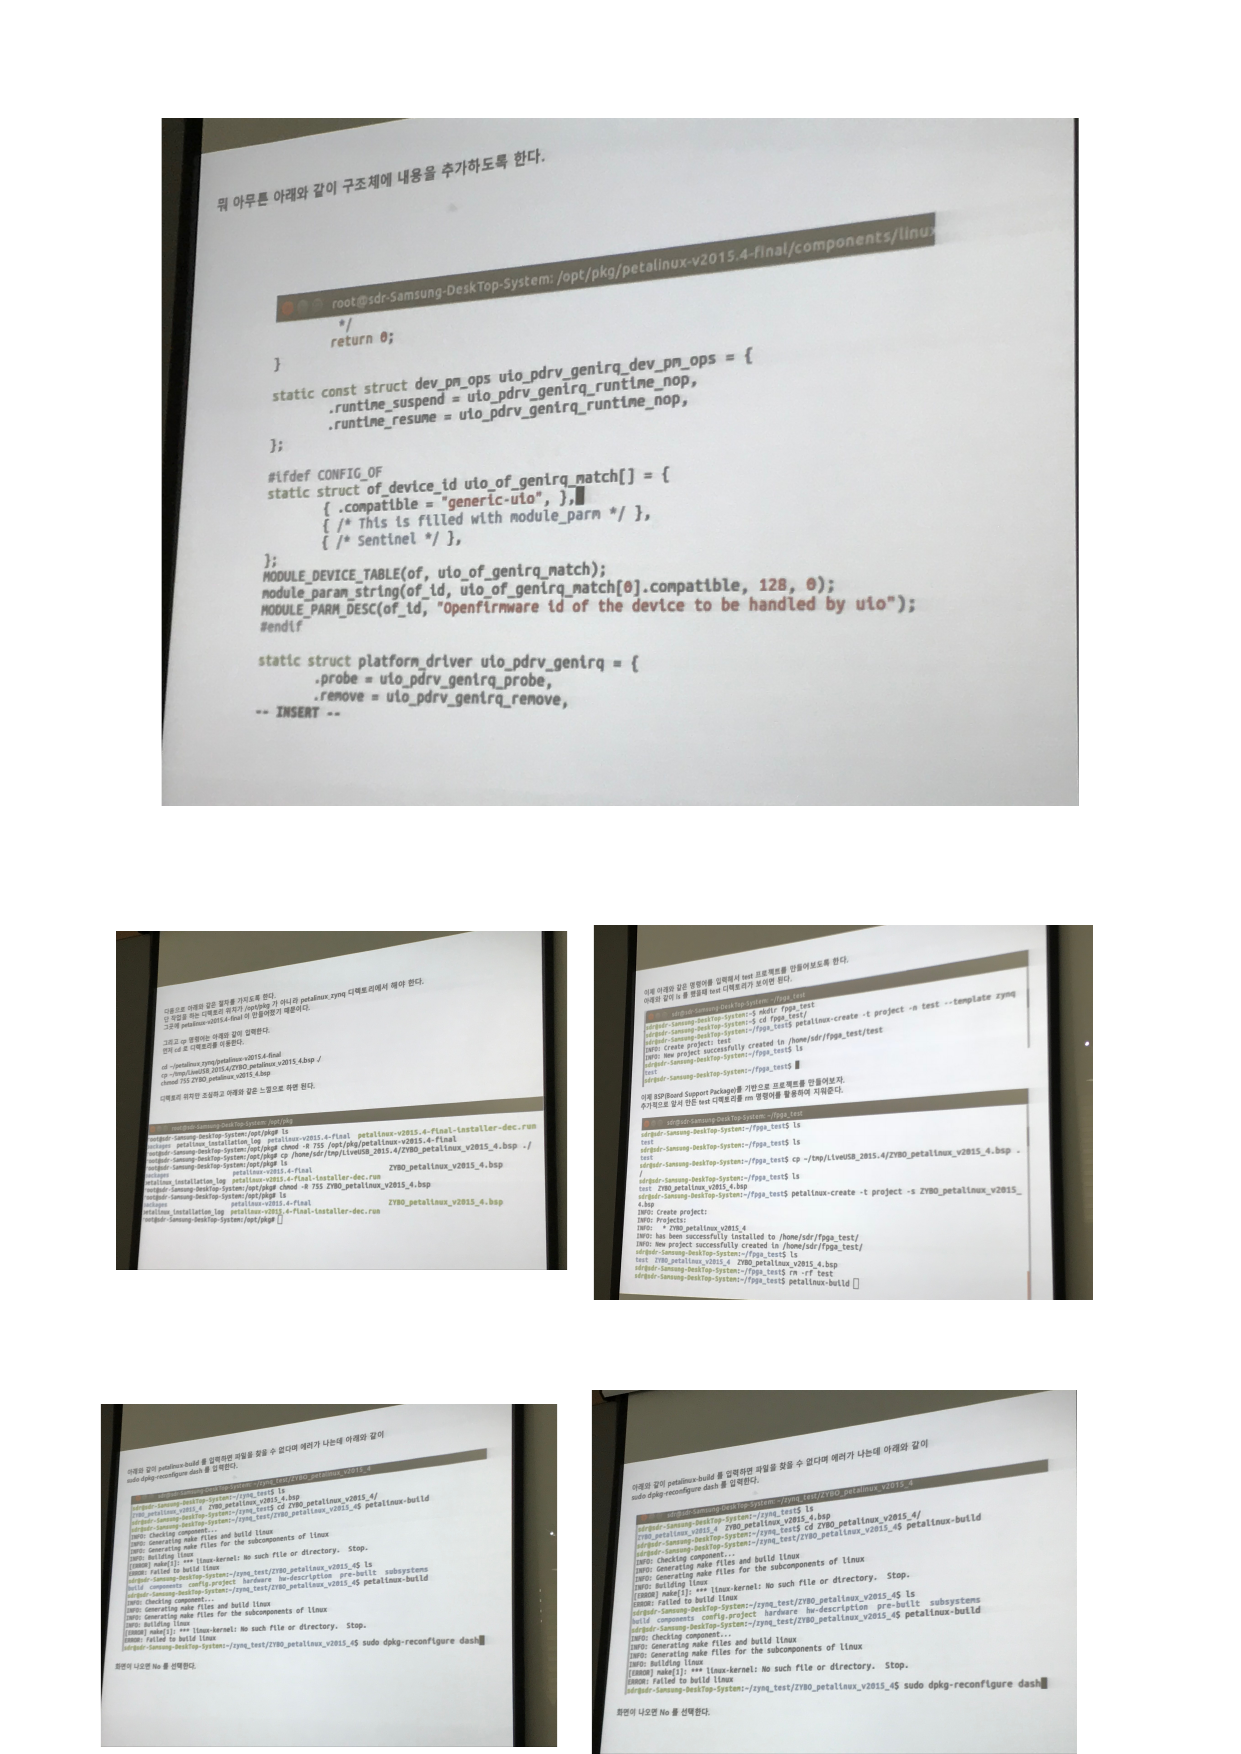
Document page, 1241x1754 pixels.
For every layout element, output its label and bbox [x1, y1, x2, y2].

picture [161, 118, 1079, 806]
picture [591, 1390, 1077, 1754]
picture [593, 925, 1093, 1300]
picture [100, 1404, 558, 1747]
picture [116, 931, 568, 1270]
